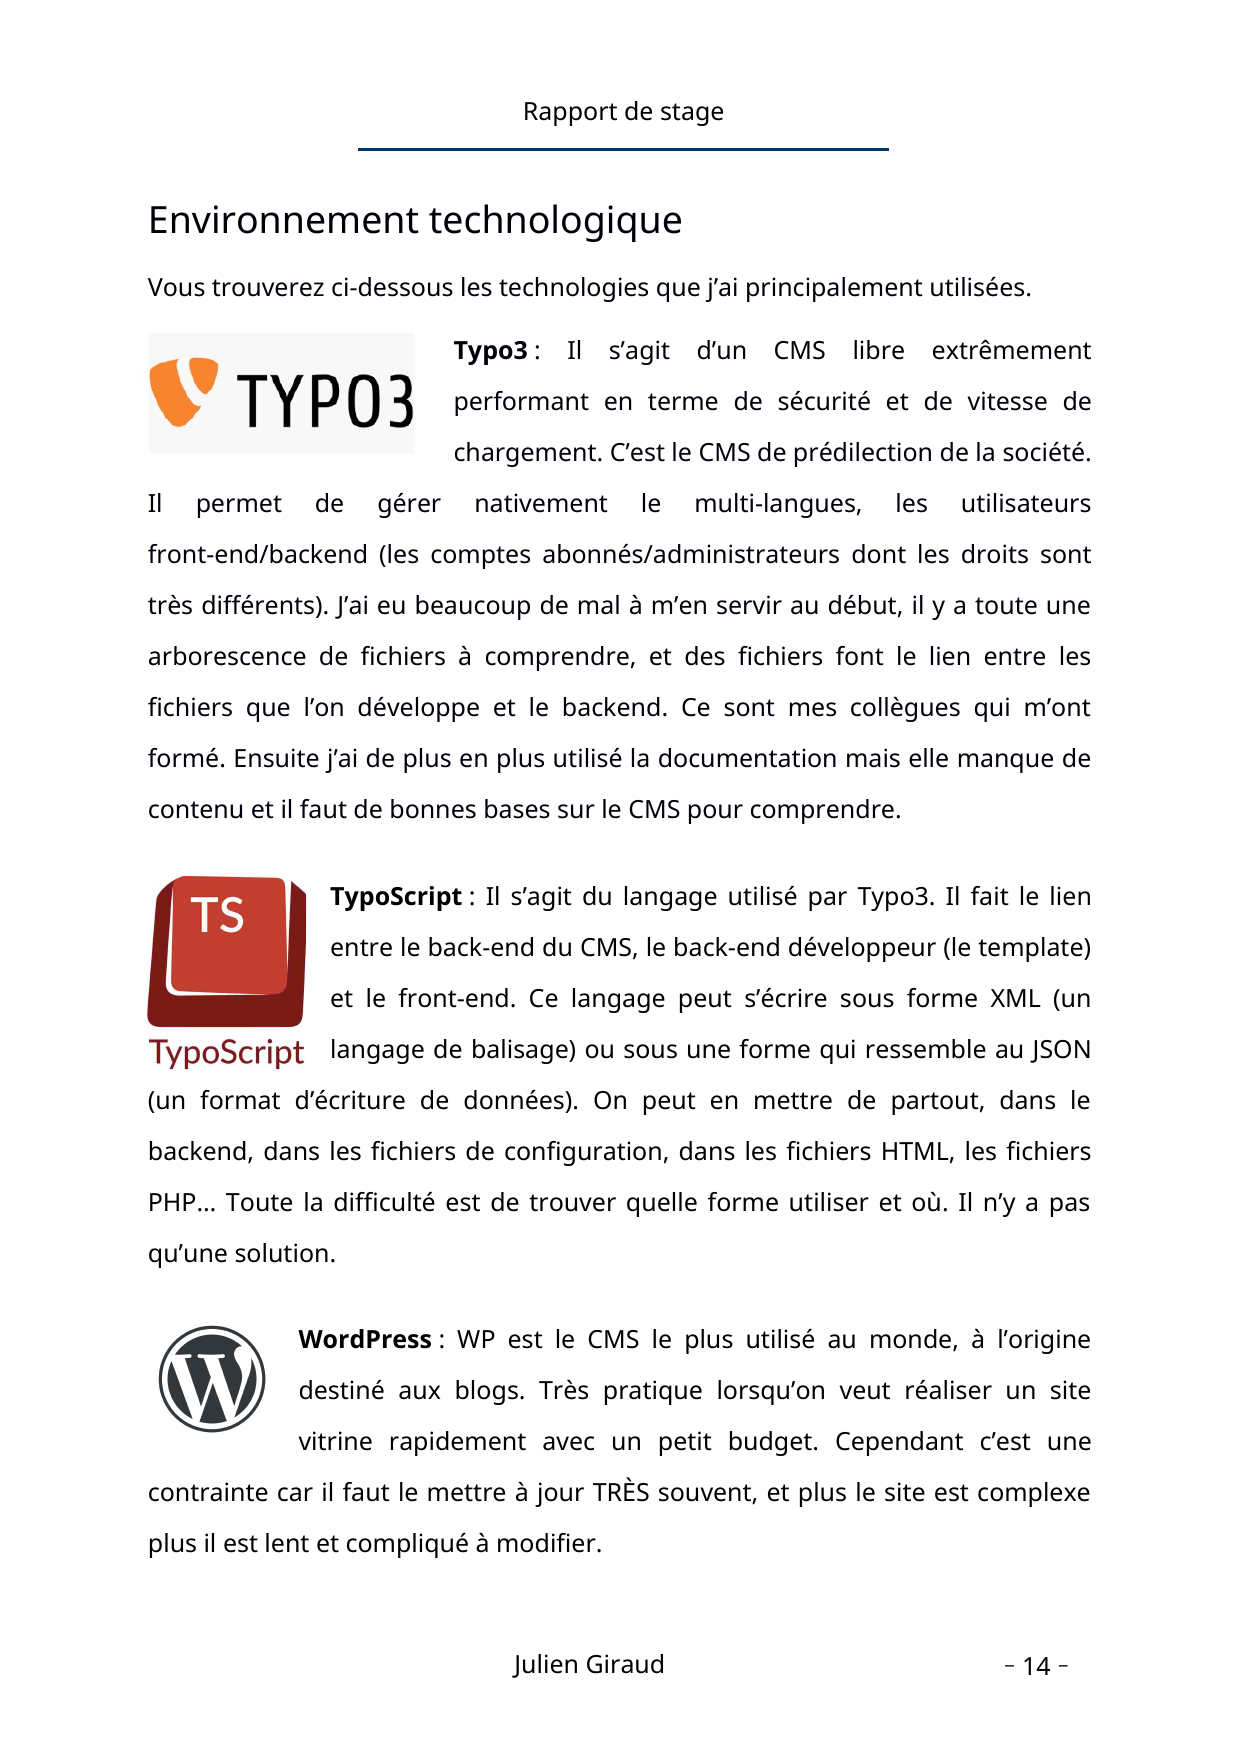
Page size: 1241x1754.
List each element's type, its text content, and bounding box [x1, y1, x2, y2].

text Typo3 : Il s’agit d’un CMS libre extrêmement performant en terme de sécurité et de vitesse de chargement. C’est le CMS de prédilection de la société. Il permet de gérer nativement le multi-langues, les utilisateurs front-end/backend (les comptes abonnés/administrateurs dont les droits sont très différents). J’ai eu beaucoup de mal à m’en servir au début, il y a toute une arborescence de fichiers à comprendre, et des fichiers font le lien entre les fichiers que l’on développe et le backend. Ce sont mes collègues qui m’ont formé. Ensuite j’ai de plus en plus utilisé la documentation mais elle manque de contenu et il faut de bonnes bases sur le CMS pour comprendre. [148, 332, 1093, 826]
picture [147, 876, 307, 1070]
text Vous trouverez ci-dessous les technologies que j’ai principalement utilisées. [148, 269, 1093, 303]
picture [137, 328, 430, 454]
picture [148, 1316, 275, 1439]
text TypoScript : Il s’agit du langage utilisé par Typo3. Il fait le lien entre le back-end du CMS, le back-end développeur (le template) et le front-end. Ce langage peut s’écrire sous forme XML (un langage de balisage) ou sous une forme qui ressemble au JSON (un format d’écriture de données). On peut en mettre de partout, dans le backend, dans les fichiers de configuration, dans les fichiers HTML, les fichiers PHP… Toute la difficulté est de trouver quelle forme utiliser et où. Il n’y a pas qu’une solution. [148, 878, 1093, 1269]
text WordPress : WP est le CMS le plus utilisé au monde, à l’origine destiné aux blogs. Très pratique lorsqu’on veut réaliser un site vitrine rapidement avec un petit budget. Cependant c’est une contrainte car il faut le mettre à jour TRÈS souvent, et plus le site est complexe plus il est lent et compliqué à modifier. [148, 1322, 1093, 1560]
subtitle Environnement technologique [148, 193, 1093, 244]
